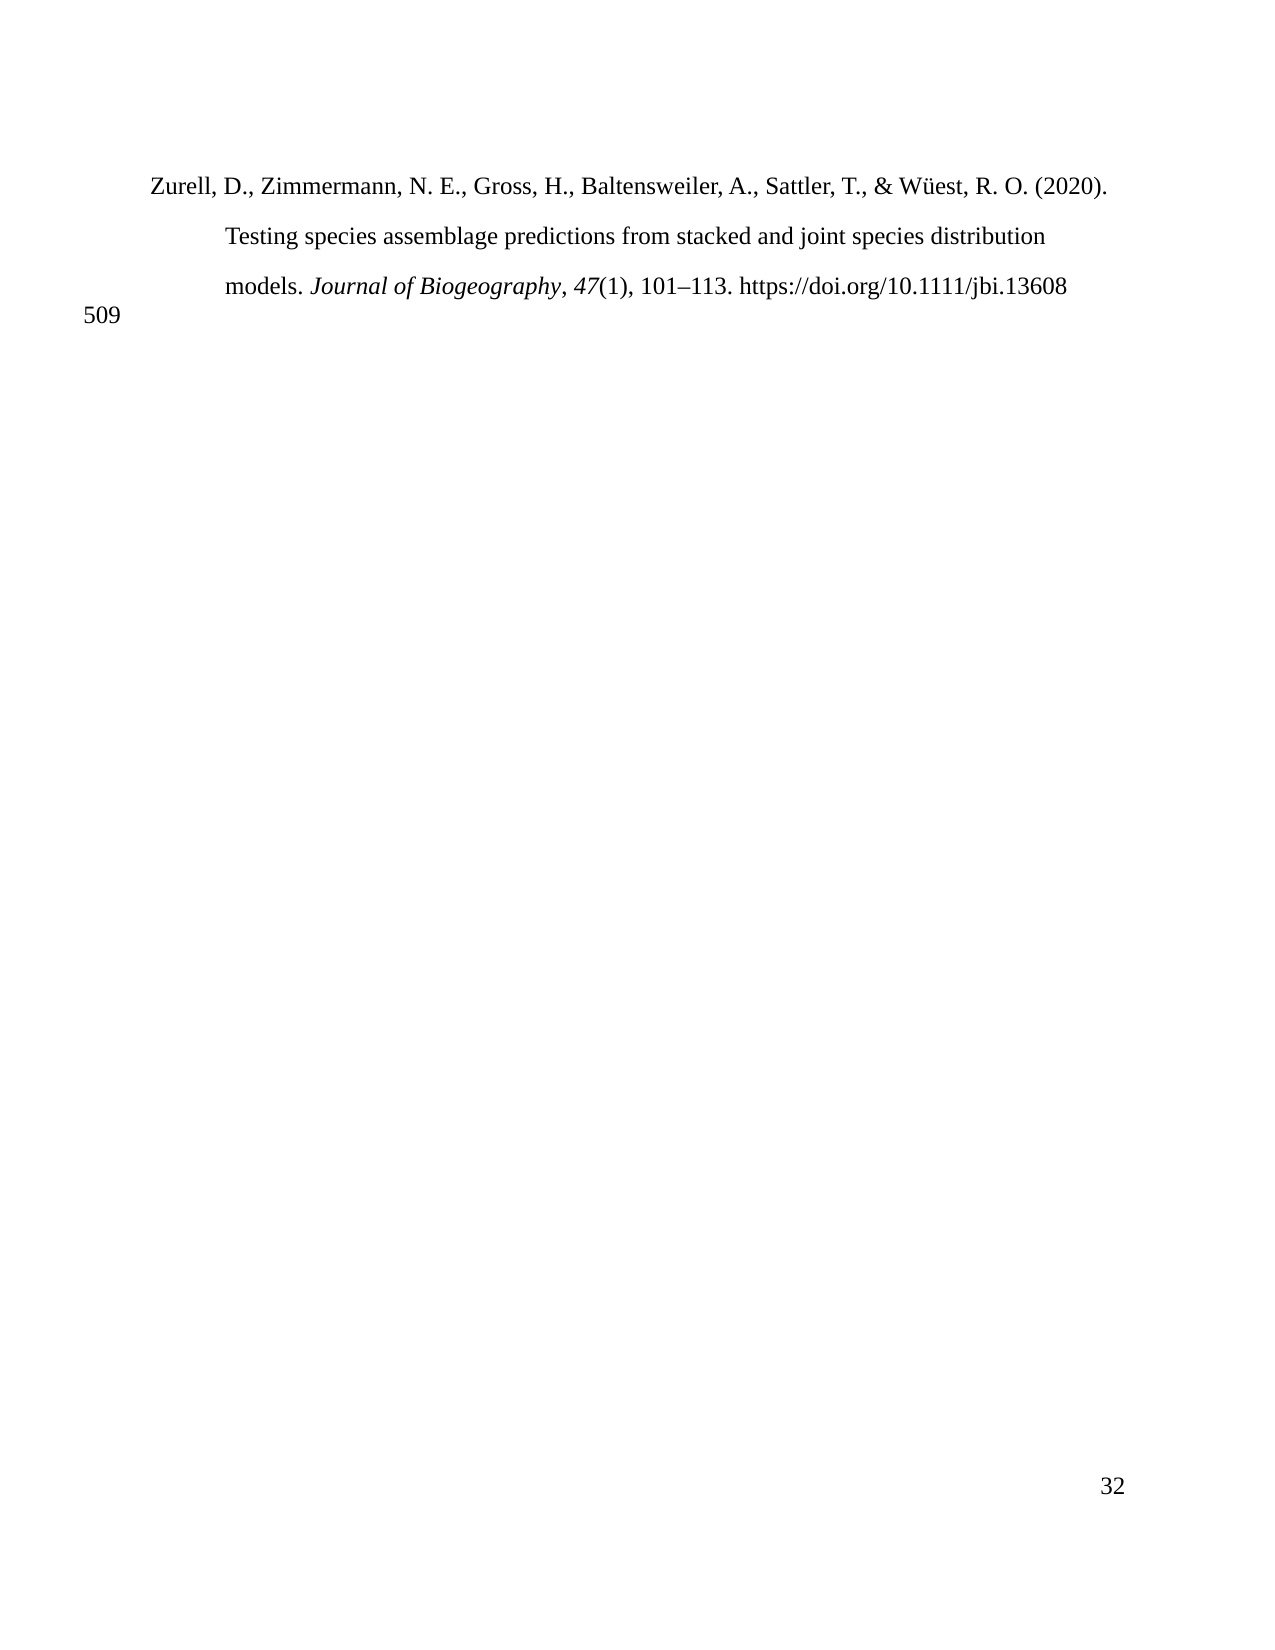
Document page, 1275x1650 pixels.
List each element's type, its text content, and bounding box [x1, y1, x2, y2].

text Zurell, D., Zimmermann, N. E., Gross, H., Baltensweiler, A., Sattler, T., & Wüest, R. O. (2020). Testing species assemblage predictions from stacked and joint species distribution models. Journal of Biogeography, 47(1), 101–113. https://doi.org/10.1111/jbi.13608 [150, 150, 1125, 300]
